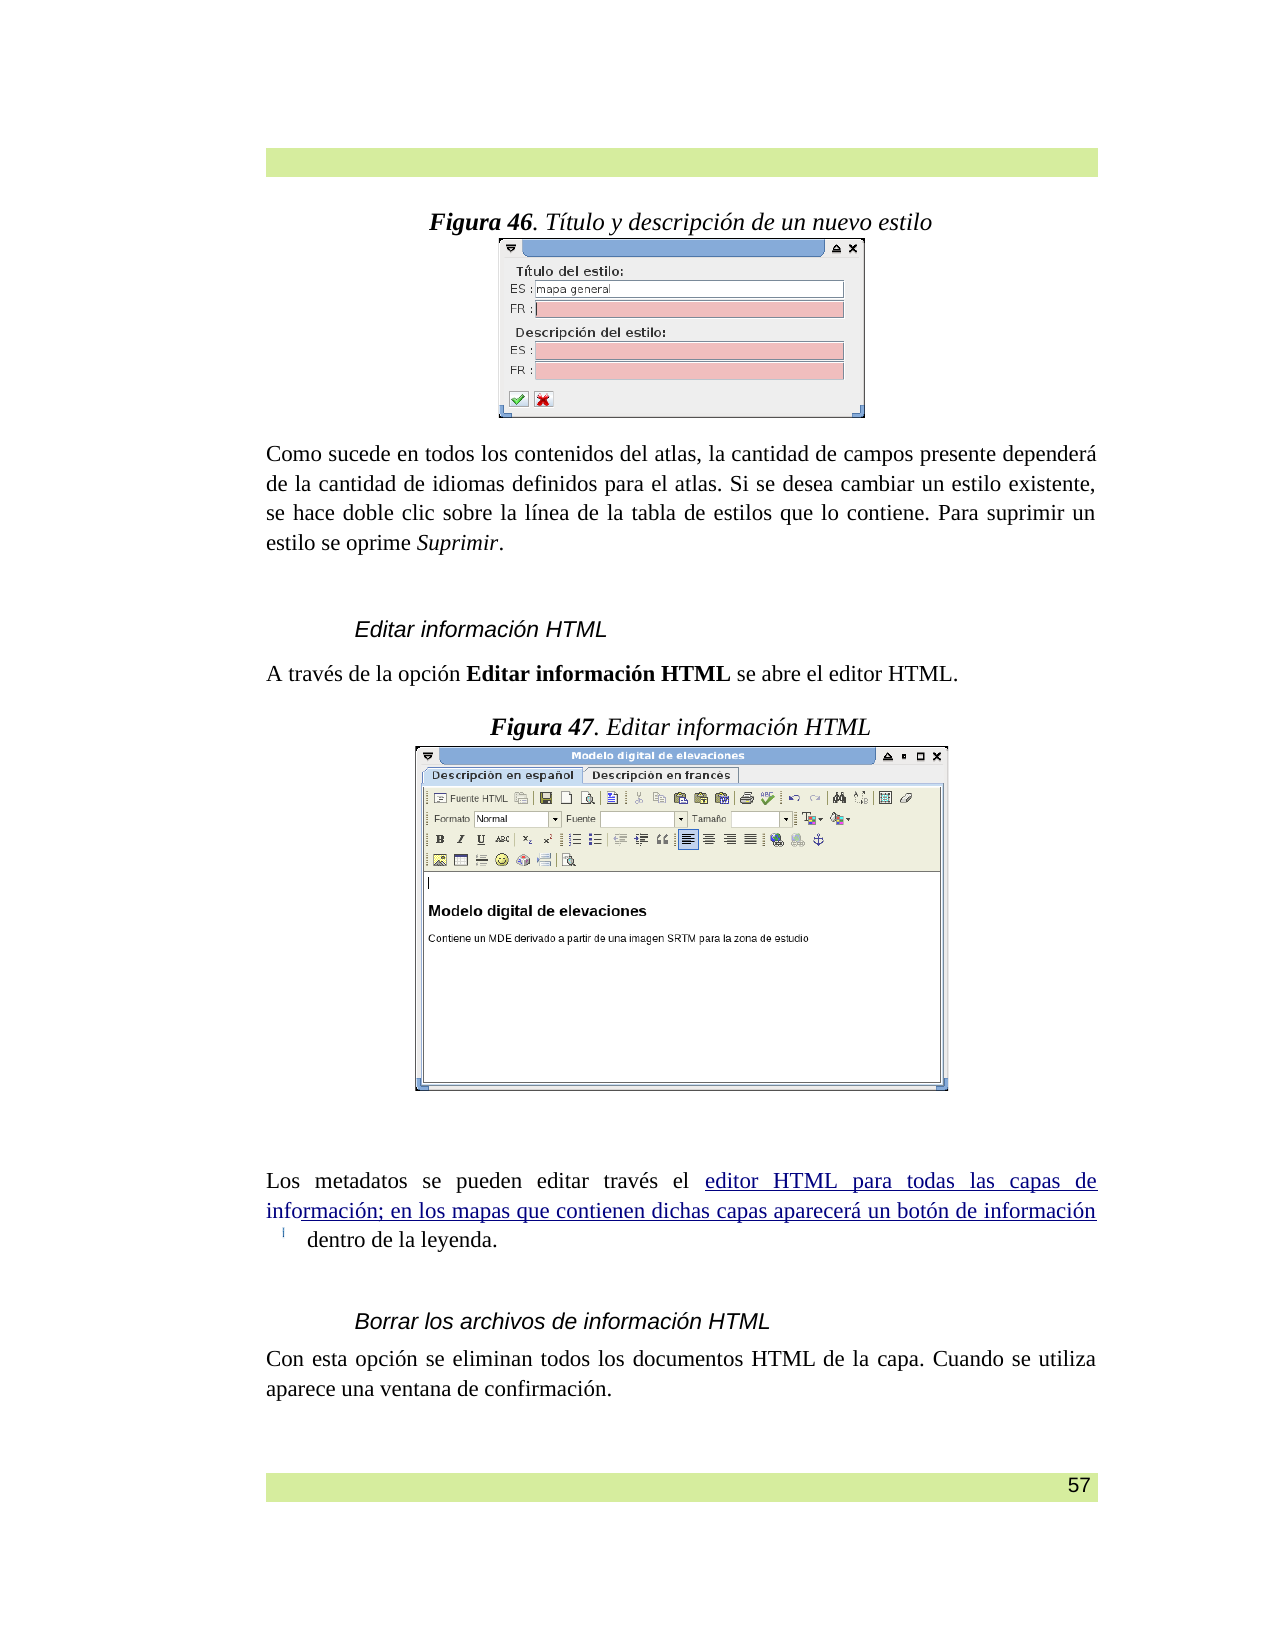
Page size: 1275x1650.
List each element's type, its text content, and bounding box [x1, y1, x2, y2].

text Figura 46. Título y descripción de un nuevo estilo [266, 207, 1098, 235]
text Con esta opción se eliminan todos los documentos HTML de la capa. Cuando se utiliza aparece una ventana de confirmación. [266, 1343, 1098, 1402]
picture [415, 746, 949, 1091]
text Como sucede en todos los contenidos del atlas, la cantidad de campos presente dependerá de la cantidad de idiomas definidos para el atlas. Si se desea cambiar un estilo existente, se hace doble clic sobre la línea de la tabla de estilos que lo contiene. Para suprimir un estilo se oprime Suprimir. [266, 438, 1098, 556]
picture [498, 238, 865, 418]
subtitle Borrar los archivos de información HTML [354, 1308, 1098, 1334]
text Los metadatos se pueden editar través el editor HTML para todas las capas de información; en los mapas que contienen dichas capas aparecerá un botón de información dentro de la leyenda. [266, 1165, 1098, 1253]
subtitle Editar información HTML [354, 616, 1098, 643]
text A través de la opción Editar información HTML se abre el editor HTML. [266, 657, 1098, 687]
text Figura 47. Editar información HTML [266, 712, 1098, 741]
